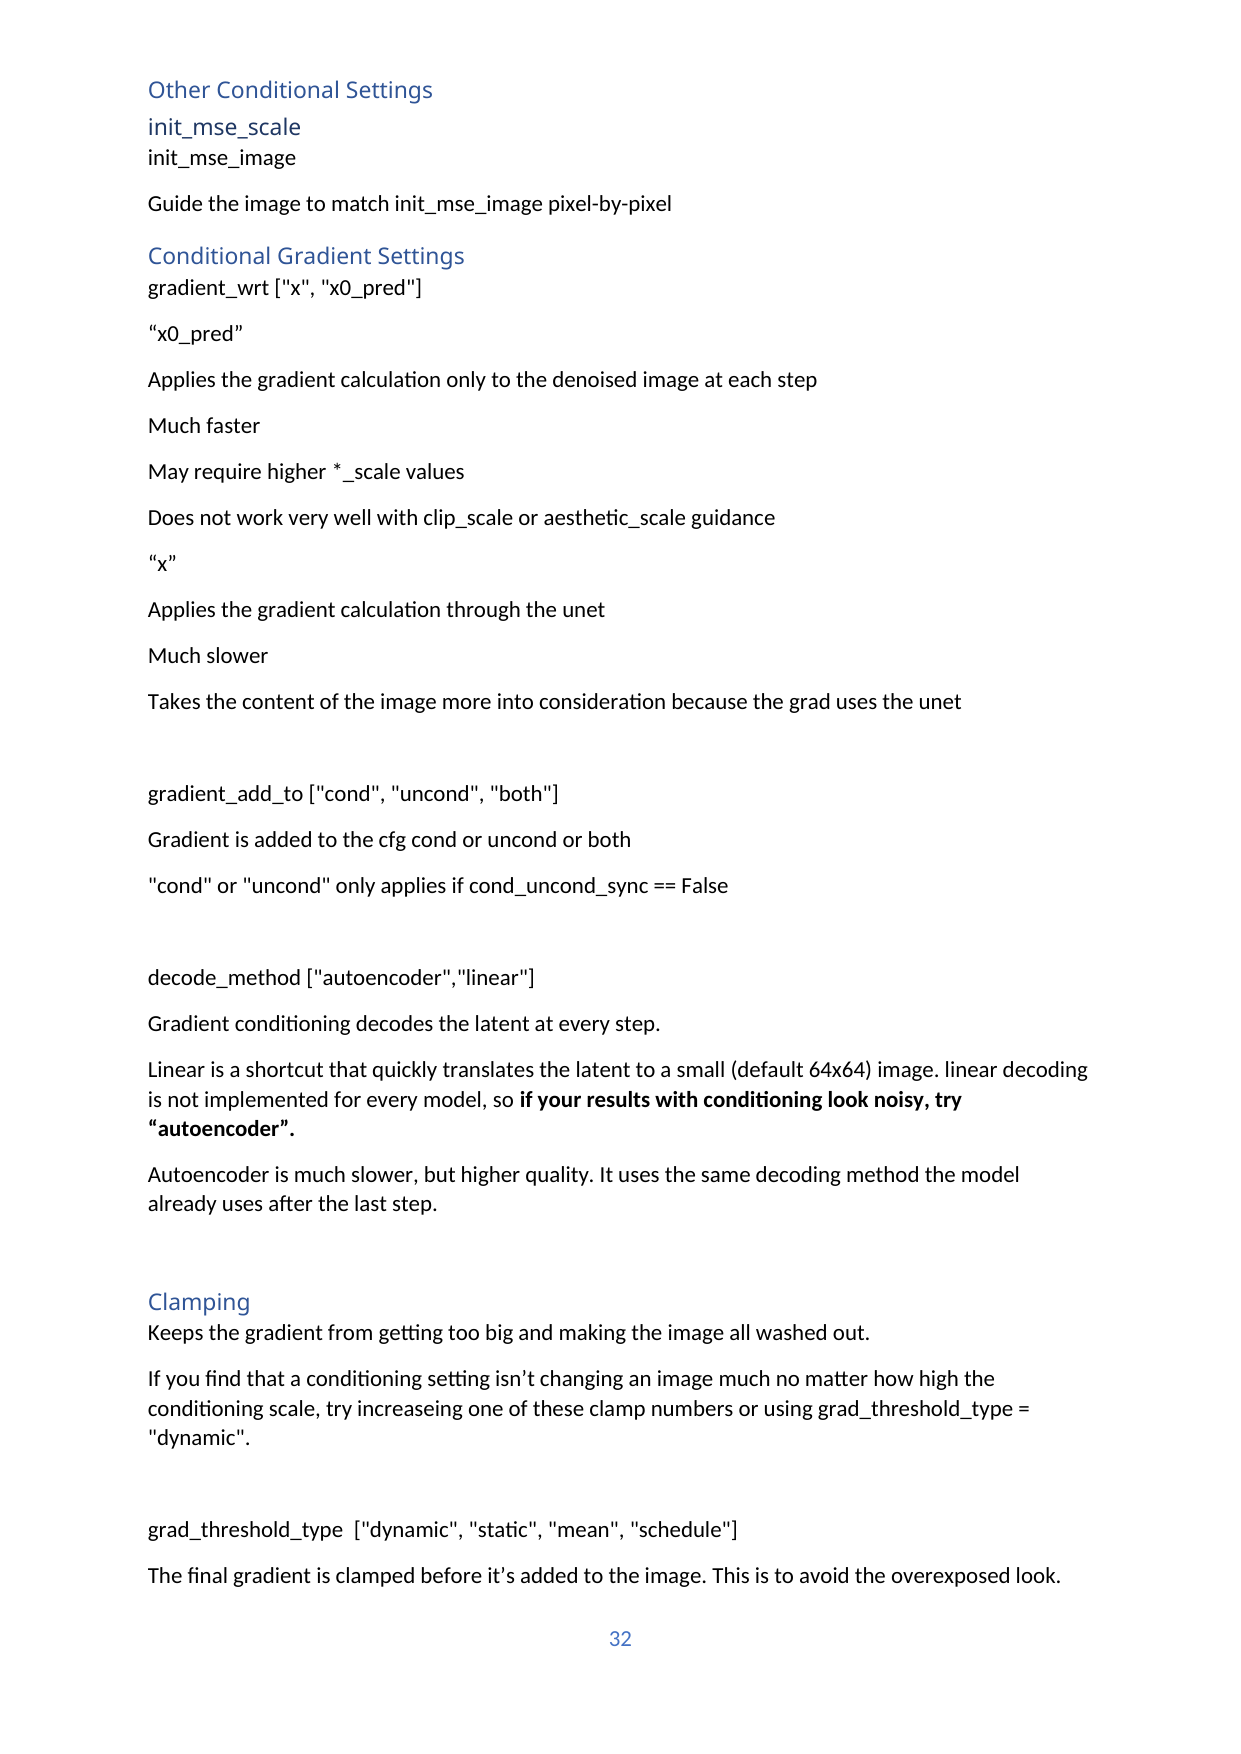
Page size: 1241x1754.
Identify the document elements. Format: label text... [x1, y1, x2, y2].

text gradient_add_to ["cond", "uncond", "both"] [148, 779, 1093, 807]
text Does not work very well with clip_scale or aesthetic_scale guidance [148, 503, 1093, 531]
subtitle Conditional Gradient Settings [148, 240, 1093, 271]
text Applies the gradient calculation only to the denoised image at each step [148, 365, 1093, 393]
text Keeps the gradient from getting too big and making the image all washed out. [148, 1318, 1093, 1347]
subtitle init_mse_scale [148, 111, 1093, 142]
text "cond" or "uncond" only applies if cond_uncond_sync == False [148, 871, 1093, 899]
subtitle Clamping [148, 1286, 1093, 1317]
text The final gradient is clamped before it’s added to the image. This is to avoid the overexposed look. [148, 1561, 1093, 1589]
text “x” [148, 549, 1093, 577]
text Guide the image to match init_mse_image pixel-by-pixel [148, 189, 1093, 218]
text Gradient conditioning decodes the latent at every step. [148, 1009, 1093, 1037]
text gradient_wrt ["x", "x0_pred"] [148, 273, 1093, 301]
text decode_method ["autoencoder","linear"] [148, 963, 1093, 991]
text Takes the content of the image more into consideration because the grad uses the unet [148, 687, 1093, 715]
text Much faster [148, 411, 1093, 439]
text “x0_pred” [148, 319, 1093, 347]
text grad_threshold_type ["dynamic", "static", "mean", "schedule"] [148, 1515, 1093, 1543]
text Autoencoder is much slower, but higher quality. It uses the same decoding method the model already uses after the last step. [148, 1160, 1093, 1217]
text init_mse_image [148, 143, 1093, 172]
text May require higher *_scale values [148, 457, 1093, 485]
text If you find that a conditioning setting isn’t changing an image much no matter how high the conditioning scale, try increaseing one of these clamp numbers or using grad_threshold_type = "dynamic". [148, 1364, 1093, 1451]
text Much slower [148, 641, 1093, 669]
text Gradient is added to the cfg cond or uncond or both [148, 825, 1093, 853]
text Linear is a shortcut that quickly translates the latent to a small (default 64x64) image. linear decoding is not implemented for every model, so if your results with conditioning look noisy, try “autoencoder”. [148, 1055, 1093, 1142]
text Applies the gradient calculation through the unet [148, 595, 1093, 623]
subtitle Other Conditional Settings [148, 74, 1093, 105]
